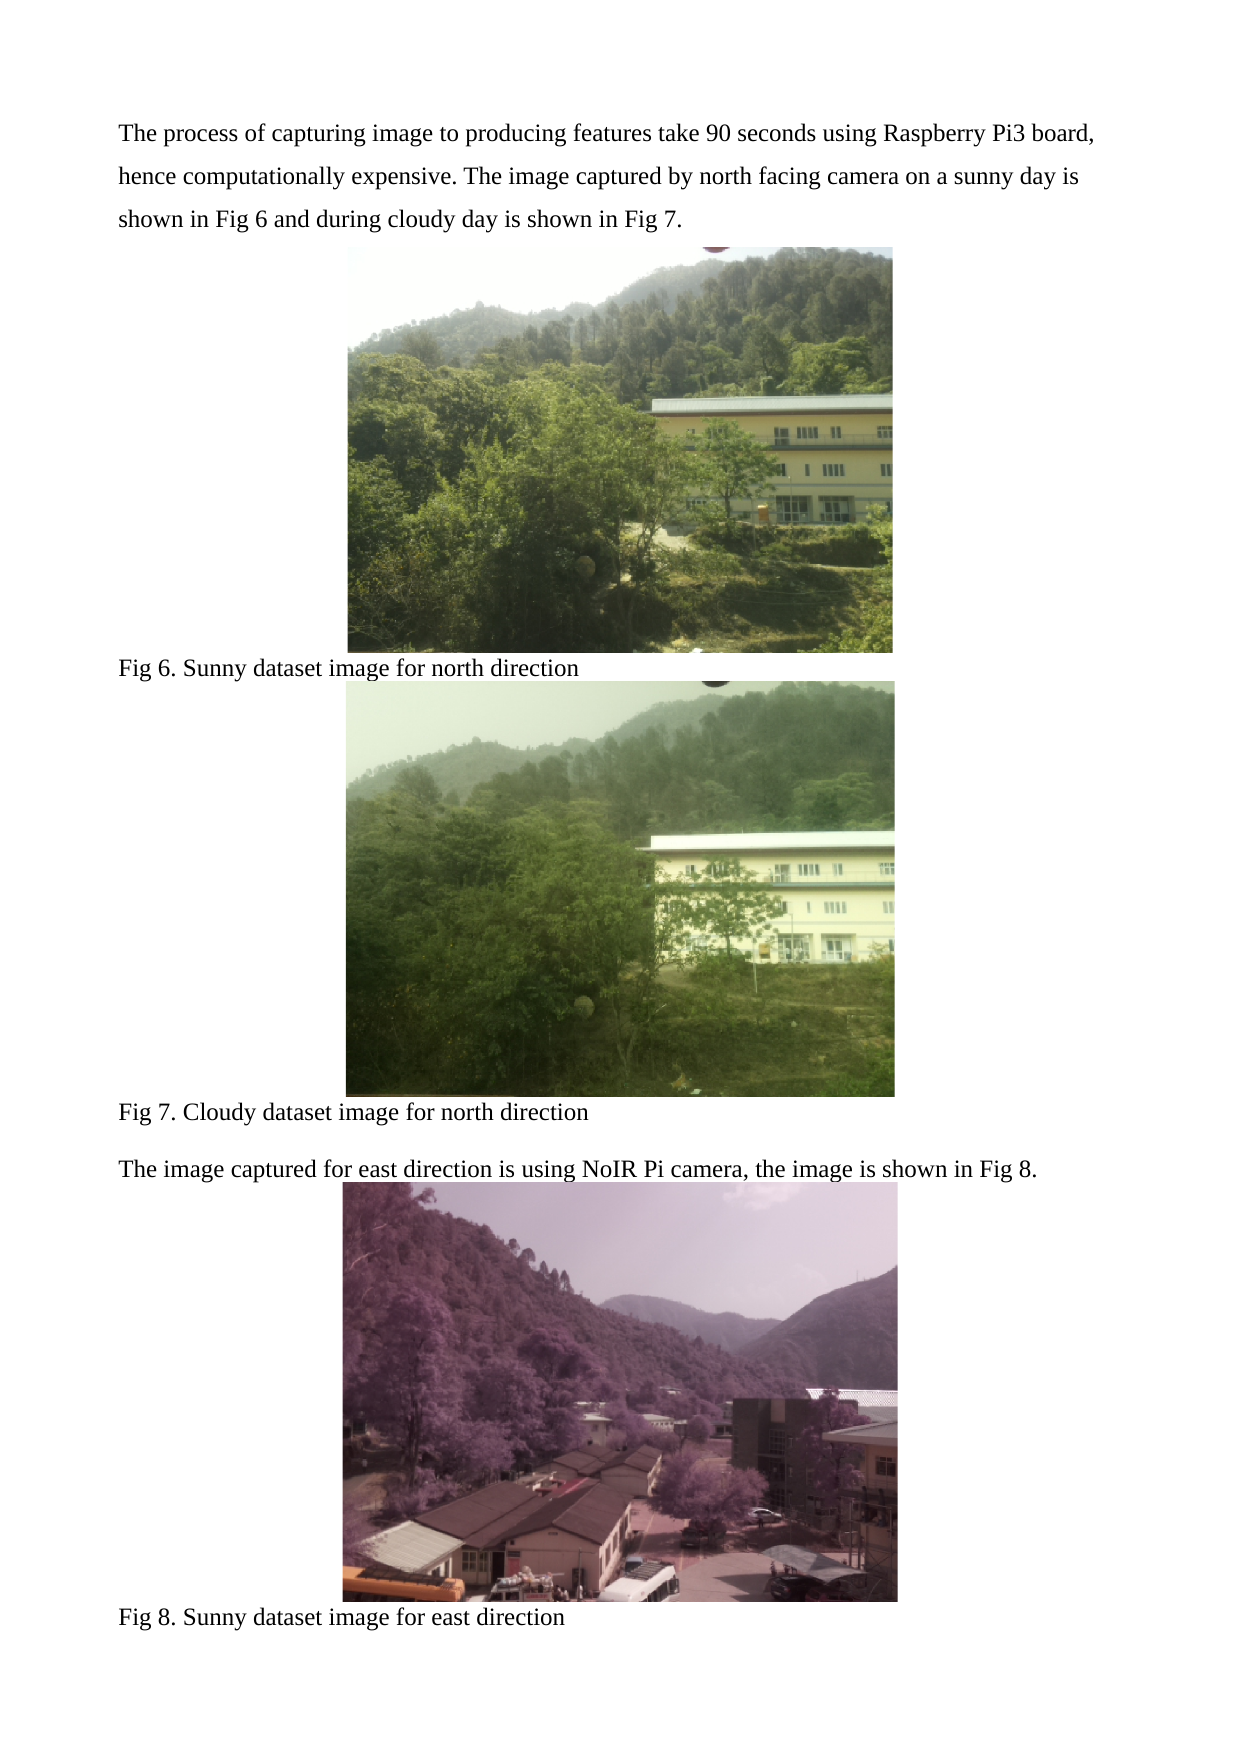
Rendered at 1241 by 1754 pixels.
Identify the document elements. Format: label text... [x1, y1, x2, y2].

text Fig 6. Sunny dataset image for north direction [118, 247, 1122, 682]
picture [347, 247, 893, 653]
text Fig 8. Sunny dataset image for east direction [118, 1183, 1122, 1630]
picture [345, 681, 895, 1097]
text The process of capturing image to producing features take 90 seconds using Raspberry Pi3 board, hence computationally expensive. The image captured by north facing camera on a sunny day is shown in Fig 6 and during cloudy day is shown in Fig 7. [118, 118, 1122, 233]
text The image captured for east direction is using NoIR Pi camera, the image is shown in Fig 8. [118, 1154, 1122, 1183]
picture [342, 1182, 898, 1602]
text Fig 7. Cloudy dataset image for north direction [118, 682, 1122, 1125]
